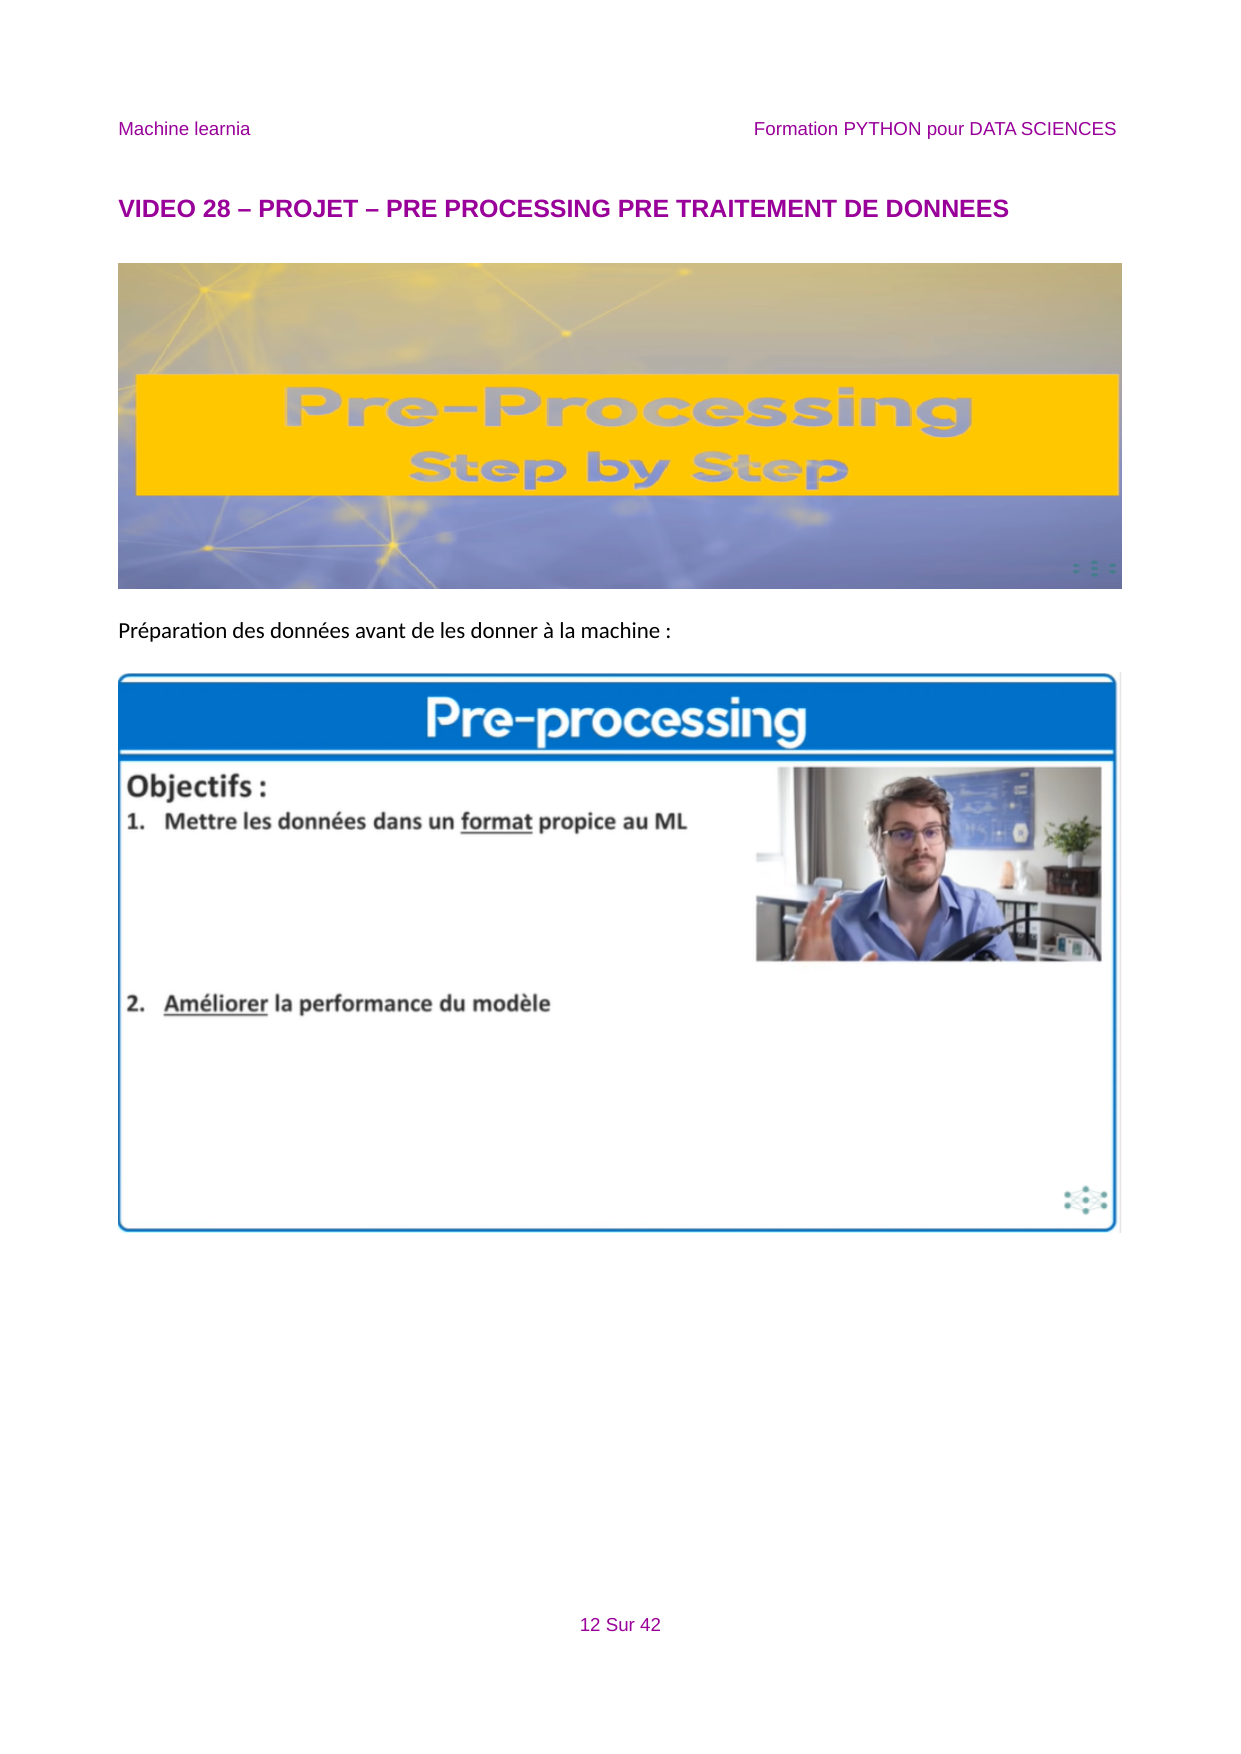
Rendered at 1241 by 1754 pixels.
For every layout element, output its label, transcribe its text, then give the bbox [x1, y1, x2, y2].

text Préparation des données avant de les donner à la machine : [118, 616, 1122, 644]
picture [118, 263, 1122, 589]
subtitle VIDEO 28 – PROJET – PRE PROCESSING PRE TRAITEMENT DE DONNEES [118, 194, 1122, 223]
picture [118, 672, 1122, 1233]
